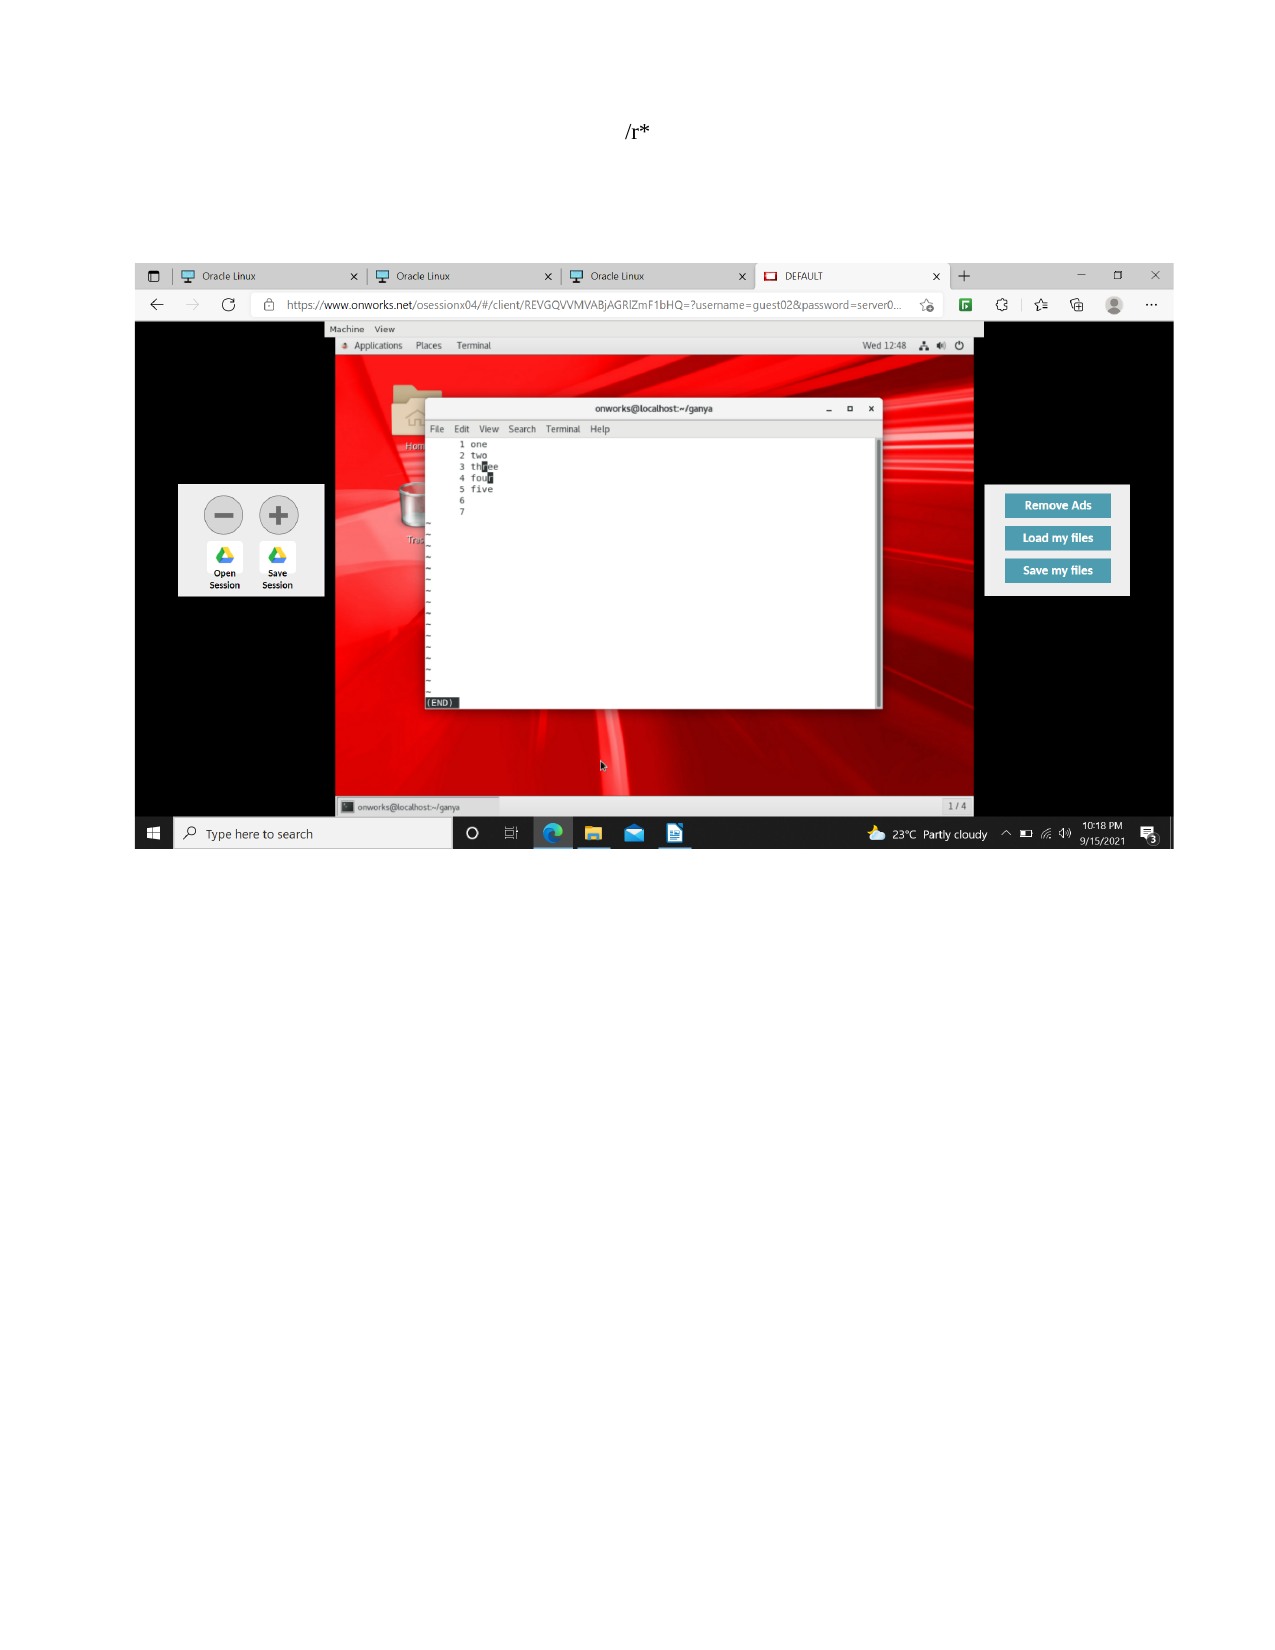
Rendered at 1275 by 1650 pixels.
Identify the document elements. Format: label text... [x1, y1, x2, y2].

text /r* [118, 118, 1157, 144]
